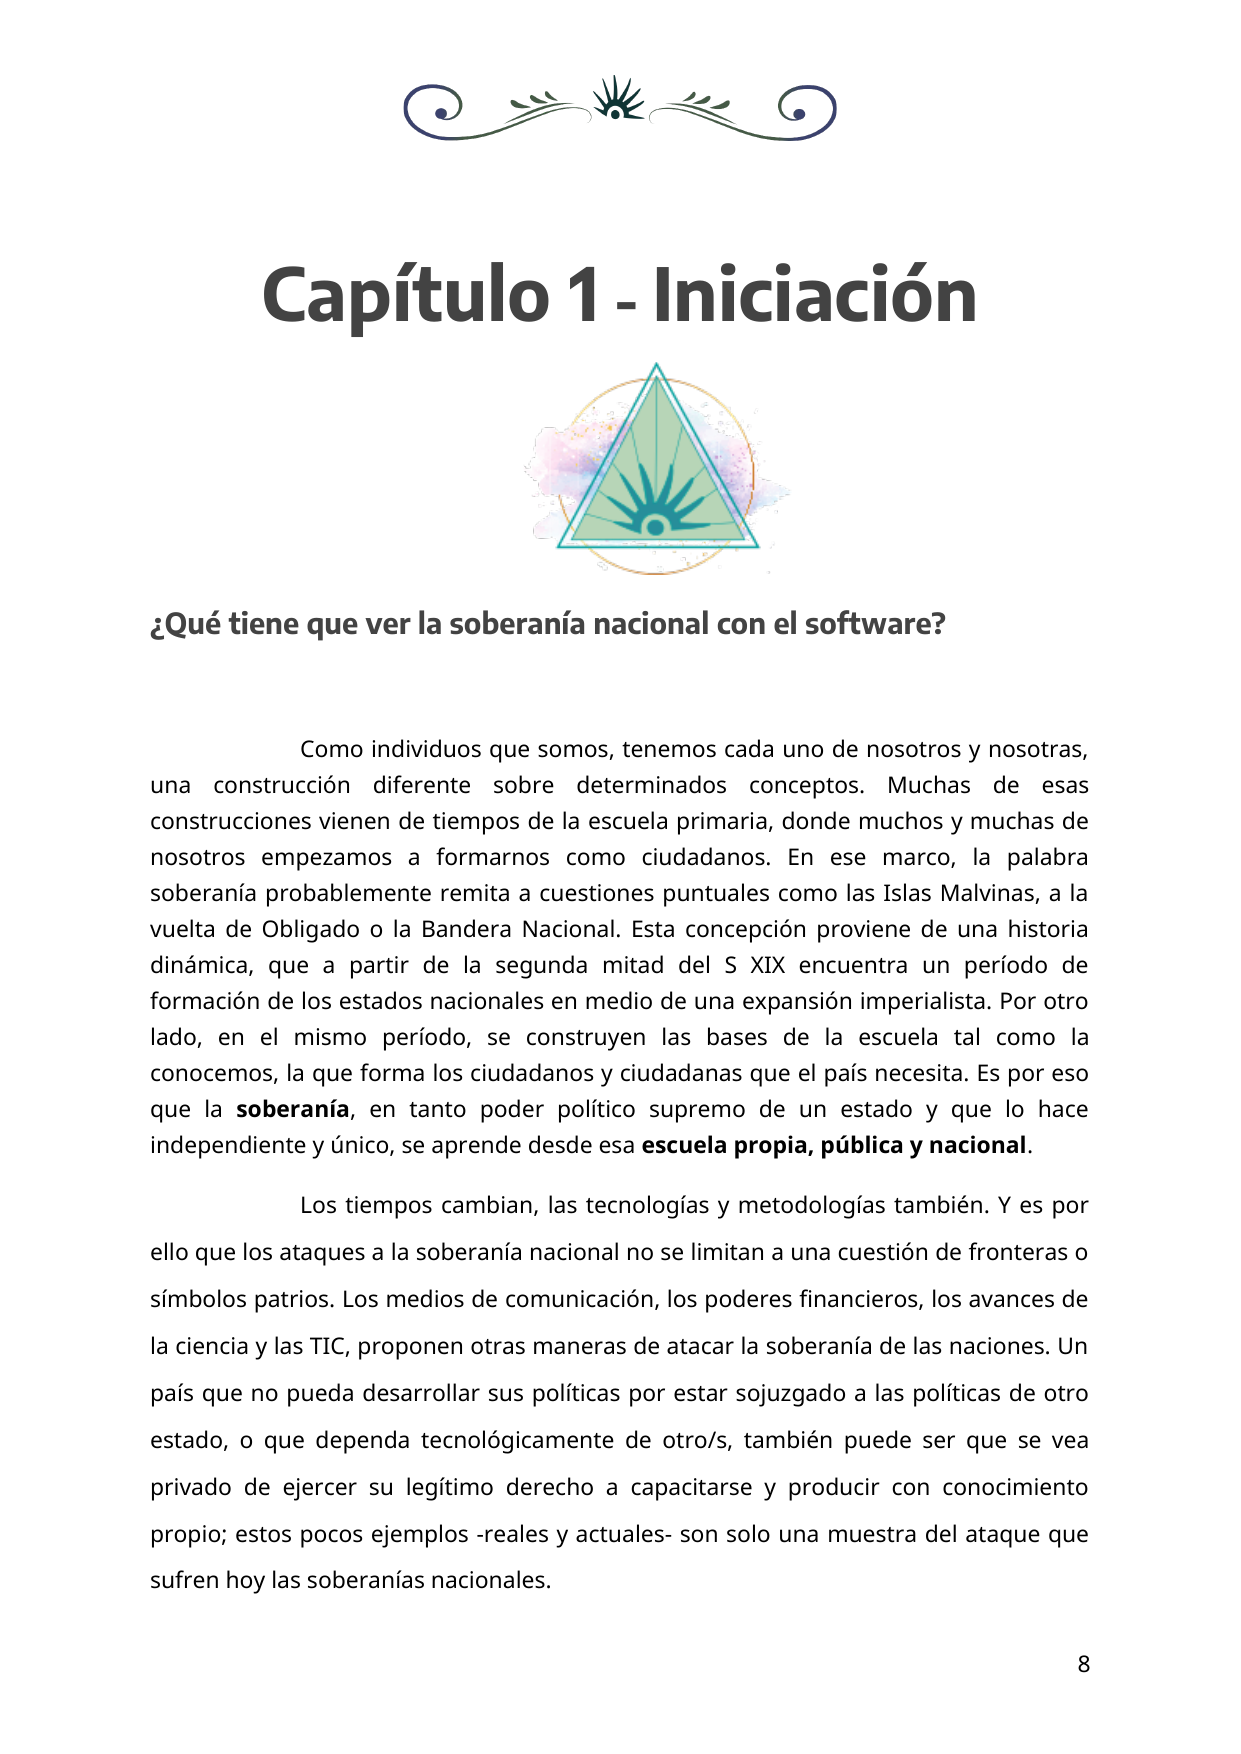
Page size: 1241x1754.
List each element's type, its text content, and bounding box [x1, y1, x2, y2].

picture [523, 362, 792, 575]
subtitle Capítulo 1 - Iniciación [150, 246, 1090, 337]
subtitle ¿Qué tiene que ver la soberanía nacional con el software? [150, 604, 1090, 641]
text Los tiempos cambian, las tecnologías y metodologías también. Y es por ello que los ataques a la soberanía nacional no se limitan a una cuestión de fronteras o símbolos patrios. Los medios de comunicación, los poderes financieros, los avances de la ciencia y las TIC, proponen otras maneras de atacar la soberanía de las naciones. Un país que no pueda desarrollar sus políticas por estar sojuzgado a las políticas de otro estado, o que dependa tecnológicamente de otro/s, también puede ser que se vea privado de ejercer su legítimo derecho a capacitarse y producir con conocimiento propio; estos pocos ejemplos -reales y actuales- son solo una muestra del ataque que sufren hoy las soberanías nacionales. [150, 1189, 1090, 1596]
picture [403, 75, 837, 141]
text Como individuos que somos, tenemos cada uno de nosotros y nosotras, una construcción diferente sobre determinados conceptos. Muchas de esas construcciones vienen de tiempos de la escuela primaria, donde muchos y muchas de nosotros empezamos a formarnos como ciudadanos. En ese marco, la palabra soberanía probablemente remita a cuestiones puntuales como las Islas Malvinas, a la vuelta de Obligado o la Bandera Nacional. Esta concepción proviene de una historia dinámica, que a partir de la segunda mitad del S XIX encuentra un período de formación de los estados nacionales en medio de una expansión imperialista. Por otro lado, en el mismo período, se construyen las bases de la escuela tal como la conocemos, la que forma los ciudadanos y ciudadanas que el país necesita. Es por eso que la soberanía, en tanto poder político supremo de un estado y que lo hace independiente y único, se aprende desde esa escuela propia, pública y nacional. [150, 733, 1090, 1160]
